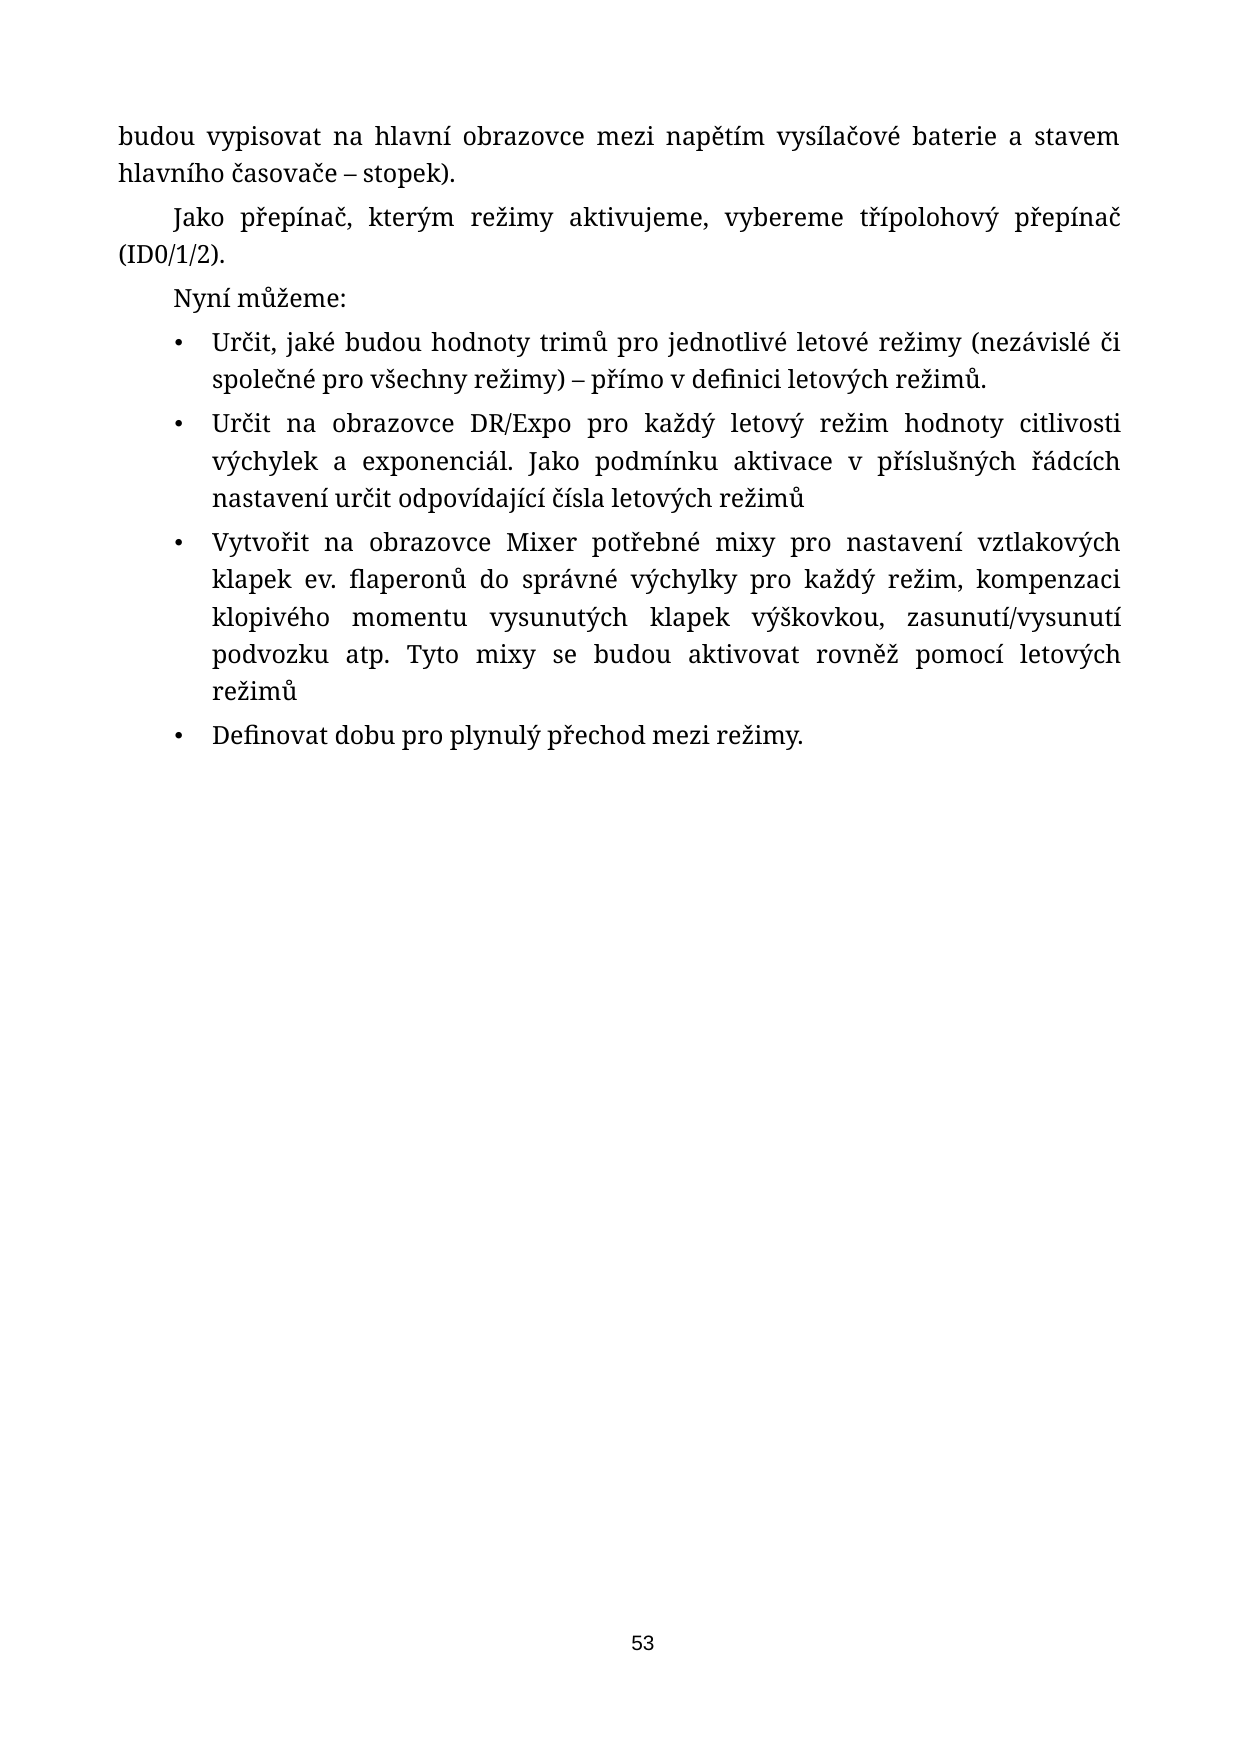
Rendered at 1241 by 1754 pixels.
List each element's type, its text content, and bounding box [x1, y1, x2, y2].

list Vytvořit na obrazovce Mixer potřebné mixy pro nastavení vztlakových klapek ev. flaperonů do správné výchylky pro každý režim, kompenzaci klopivého momentu vysunutých klapek výškovkou, zasunutí/vysunutí podvozku atp. Tyto mixy se bu­dou aktivovat rovněž pomocí letových režimů [174, 524, 1122, 708]
list Určit na obrazovce DR/Expo pro každý letový režim hodnoty citlivosti výchylek a exponenciál. Jako podmínku aktivace v příslušných řádcích nastavení určit odpo­vídající čísla letových režimů [174, 406, 1122, 514]
text Nyní můžeme: [118, 281, 1122, 315]
list Určit, jaké budou hodnoty trimů pro jednotlivé letové režimy (nezávislé či společné pro všechny režimy) – přímo v definici letových režimů. [174, 324, 1122, 396]
text budou vypisovat na hlavní obrazovce mezi napětím vysílačové baterie a stavem hlavního časovače – stopek). [118, 118, 1122, 189]
list Definovat dobu pro plynulý přechod mezi režimy. [174, 718, 1122, 752]
text Jako přepínač, kterým režimy aktivujeme, vybereme třípolohový přepínač (ID0/1/2). [118, 199, 1122, 271]
